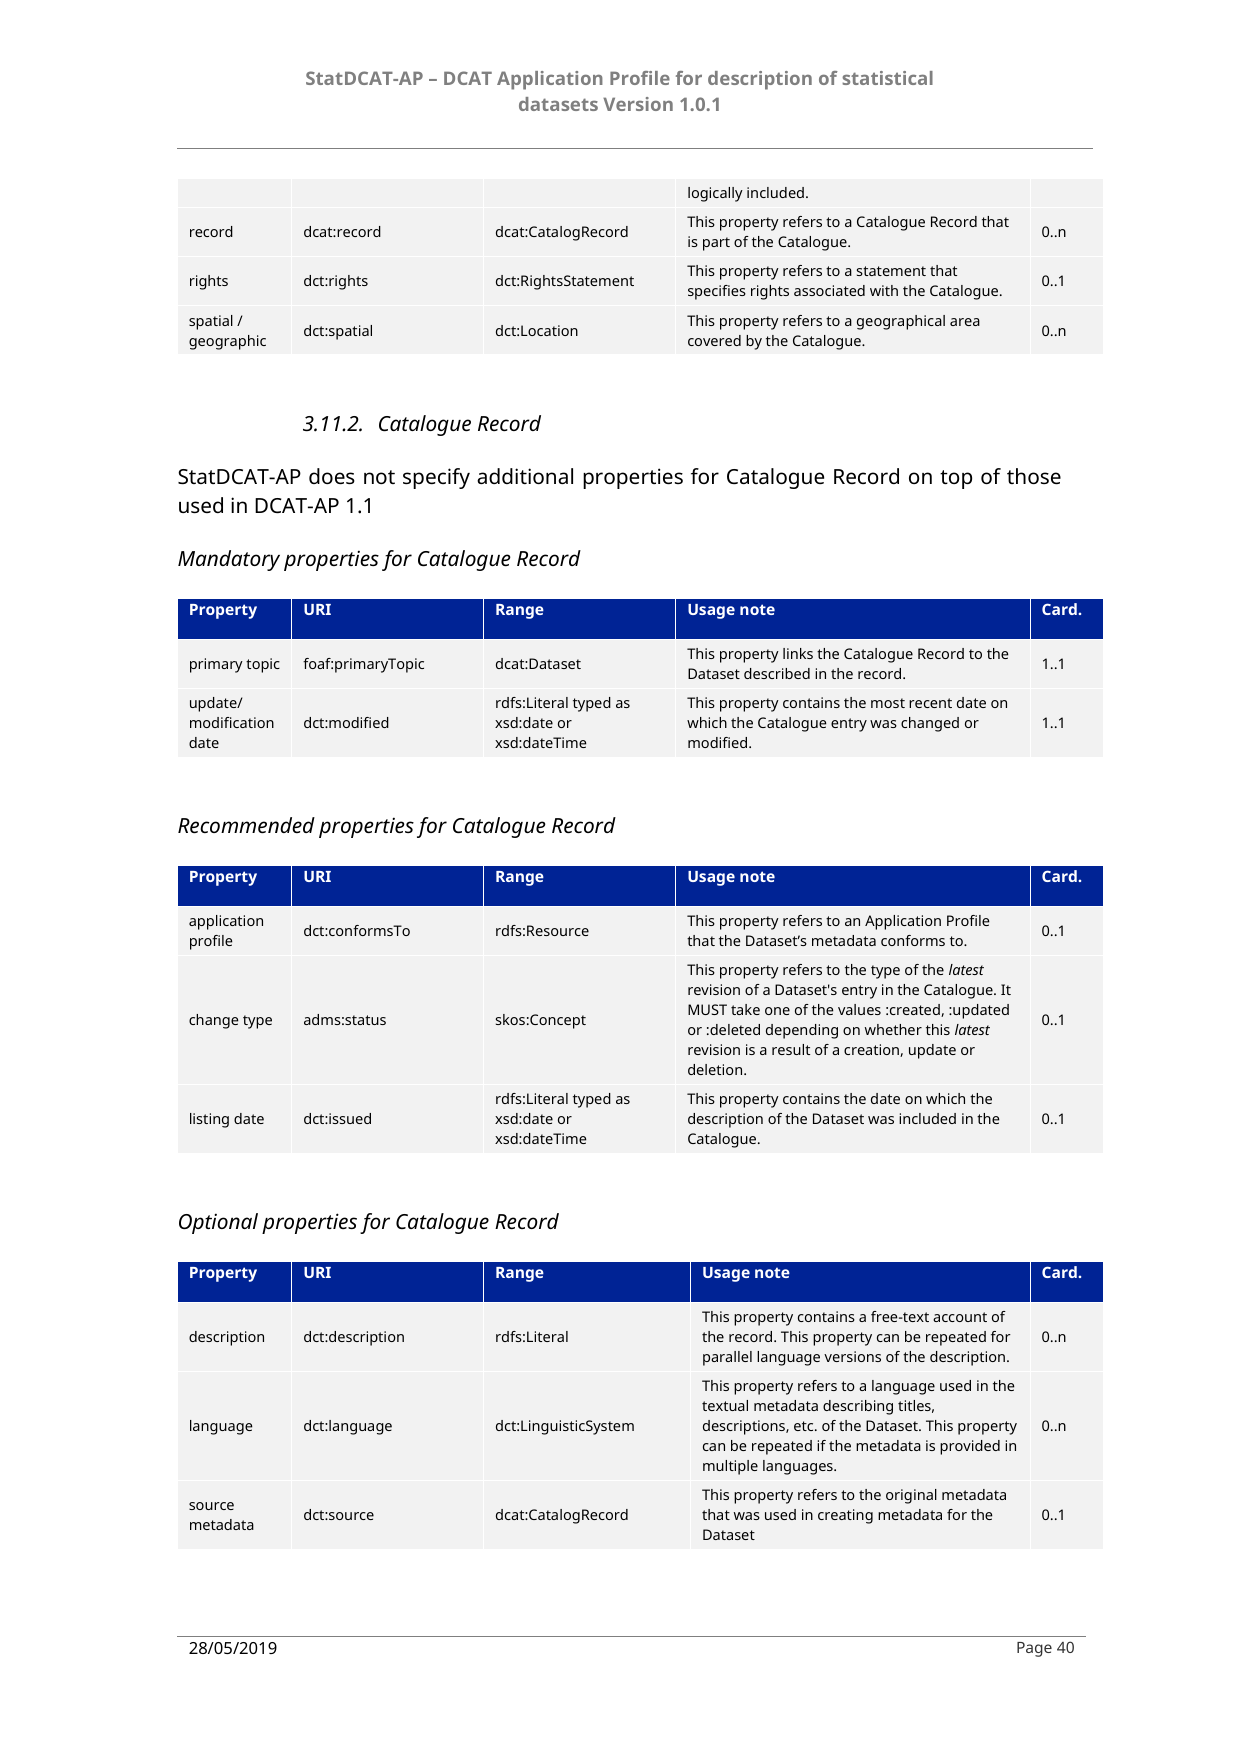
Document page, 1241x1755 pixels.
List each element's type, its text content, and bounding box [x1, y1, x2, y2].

table_cell 0..1 [1031, 956, 1103, 1084]
table_cell 0..1 [1031, 257, 1103, 305]
table_cell dcat:CatalogRecord [484, 208, 675, 256]
table_cell dct:LinguisticSystem [484, 1372, 690, 1480]
table_cell rdfs:Literal typed as xsd:date or xsd:dateTime [484, 689, 675, 757]
table_cell dcat:record [292, 208, 483, 256]
table_cell [1031, 179, 1103, 207]
text Optional properties for Catalogue Record [177, 1207, 1063, 1236]
table_cell This property refers to an Application Profile that the Dataset’s metadata conforms to. [676, 907, 1030, 955]
text StatDCAT-AP does not specify additional properties for Catalogue Record on top of those used in DCAT-AP 1.1 [177, 462, 1063, 519]
table_cell This property refers to a Catalogue Record that is part of the Catalogue. [676, 208, 1030, 256]
table_cell dct:rights [292, 257, 483, 305]
table_cell dct:spatial [292, 306, 483, 354]
table_cell [484, 179, 675, 207]
table_cell dcat:CatalogRecord [484, 1481, 690, 1549]
table_header URI [292, 866, 483, 906]
table_cell application profile [178, 907, 291, 955]
table_cell 1..1 [1031, 640, 1103, 688]
table_cell record [178, 208, 291, 256]
table_cell 1..1 [1031, 689, 1103, 757]
text Mandatory properties for Catalogue Record [177, 544, 1063, 573]
table_header Property [178, 1262, 291, 1302]
table_header Range [484, 599, 675, 639]
table_cell dct:Location [484, 306, 675, 354]
table_header URI [292, 1262, 483, 1302]
table_cell This property contains the most recent date on which the Catalogue entry was changed or modified. [676, 689, 1030, 757]
table_cell 0..n [1031, 1303, 1103, 1371]
table_cell spatial / geographic [178, 306, 291, 354]
table_header Range [484, 1262, 690, 1302]
table_header Card. [1031, 1262, 1103, 1302]
table_cell language [178, 1372, 291, 1480]
table_cell dct:issued [292, 1085, 483, 1153]
table_cell 0..1 [1031, 1085, 1103, 1153]
table_cell rdfs:Resource [484, 907, 675, 955]
table_cell This property contains the date on which the description of the Dataset was included in the Catalogue. [676, 1085, 1030, 1153]
table_cell listing date [178, 1085, 291, 1153]
table_header Property [178, 866, 291, 906]
table_cell update/ modification date [178, 689, 291, 757]
table_cell dct:conformsTo [292, 907, 483, 955]
table_cell This property contains a free-text account of the record. This property can be repeated for parallel language versions of the description. [691, 1303, 1030, 1371]
table_cell rdfs:Literal [484, 1303, 690, 1371]
table_cell logically included. [676, 179, 1030, 207]
table_cell 0..1 [1031, 1481, 1103, 1549]
text Recommended properties for Catalogue Record [177, 811, 1063, 840]
subtitle Catalogue Record [302, 409, 1063, 437]
table_cell 0..1 [1031, 907, 1103, 955]
table_cell rdfs:Literal typed as xsd:date or xsd:dateTime [484, 1085, 675, 1153]
table_cell dct:RightsStatement [484, 257, 675, 305]
table_header Range [484, 866, 675, 906]
table_cell This property refers to the type of the latest revision of a Dataset's entry in the Catalogue. It MUST take one of the values :created, :updated or :deleted depending on whether this latest revision is a result of a creation, update or deletion. [676, 956, 1030, 1084]
table_cell This property refers to a language used in the textual metadata describing titles, descriptions, etc. of the Dataset. This property can be repeated if the metadata is provided in multiple languages. [691, 1372, 1030, 1480]
table_cell change type [178, 956, 291, 1084]
table_cell dct:description [292, 1303, 483, 1371]
table_header Card. [1031, 866, 1103, 906]
table_cell This property links the Catalogue Record to the Dataset described in the record. [676, 640, 1030, 688]
table_cell 0..n [1031, 1372, 1103, 1480]
table_header Usage note [691, 1262, 1030, 1302]
table_cell [178, 179, 291, 207]
table_cell primary topic [178, 640, 291, 688]
table_cell dcat:Dataset [484, 640, 675, 688]
table_cell adms:status [292, 956, 483, 1084]
table_cell 0..n [1031, 208, 1103, 256]
table_header Usage note [676, 866, 1030, 906]
table_cell 0..n [1031, 306, 1103, 354]
table_header URI [292, 599, 483, 639]
table_cell rights [178, 257, 291, 305]
table_cell This property refers to the original metadata that was used in creating metadata for the Dataset [691, 1481, 1030, 1549]
table_header Property [178, 599, 291, 639]
table_cell dct:source [292, 1481, 483, 1549]
table_cell This property refers to a geographical area covered by the Catalogue. [676, 306, 1030, 354]
table_header Usage note [676, 599, 1030, 639]
table_cell dct:language [292, 1372, 483, 1480]
table_cell description [178, 1303, 291, 1371]
table_cell dct:modified [292, 689, 483, 757]
table_header Card. [1031, 599, 1103, 639]
table_cell skos:Concept [484, 956, 675, 1084]
table_cell source metadata [178, 1481, 291, 1549]
table_cell [292, 179, 483, 207]
table_cell foaf:primaryTopic [292, 640, 483, 688]
table_cell This property refers to a statement that specifies rights associated with the Catalogue. [676, 257, 1030, 305]
